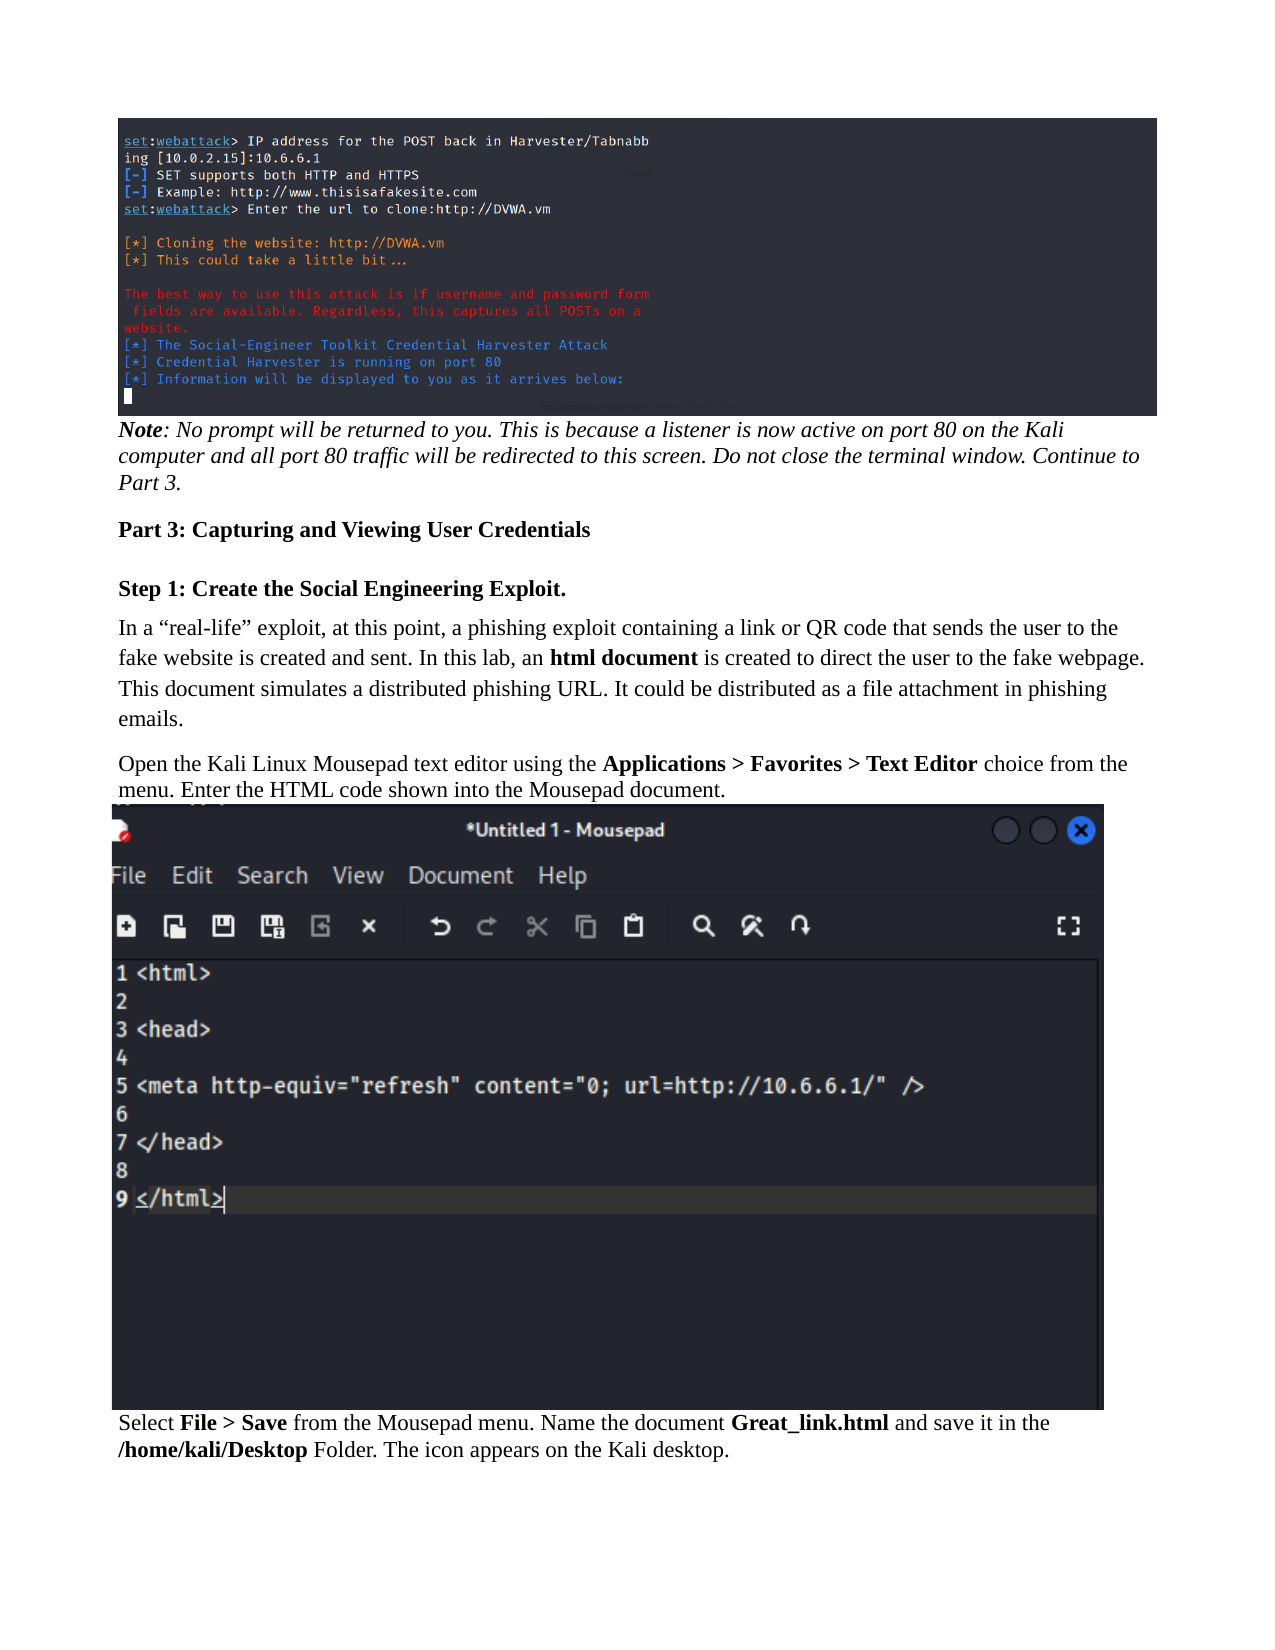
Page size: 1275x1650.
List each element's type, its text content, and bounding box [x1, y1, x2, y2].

subtitle Part 3: Capturing and Viewing User Credentials [118, 516, 1157, 542]
text Open the Kali Linux Mousepad text editor using the Applications > Favorites > Text Editor choice from the menu. Enter the HTML code shown into the Mousepad document. [118, 750, 1157, 802]
text In a “real-life” exploit, at this point, a phishing exploit containing a link or QR code that sends the user to the fake website is created and sent. In this lab, an html document is created to direct the user to the fake webpage. This document simulates a distributed phishing URL. It could be distributed as a file attachment in phishing emails. [118, 614, 1157, 731]
text Select File > Save from the Mousepad menu. Name the document Great_link.html and save it in the /home/kali/Desktop Folder. The icon appears on the Kali desktop. [118, 802, 1157, 1462]
picture [111, 804, 1104, 1410]
picture [118, 118, 1157, 416]
text Note: No prompt will be returned to you. This is because a listener is now active on port 80 on the Kali computer and all port 80 traffic will be redirected to this screen. Do not close the terminal window. Continue to Part 3. [118, 416, 1157, 495]
subtitle Step 1: Create the Social Engineering Exploit. [118, 575, 1157, 602]
